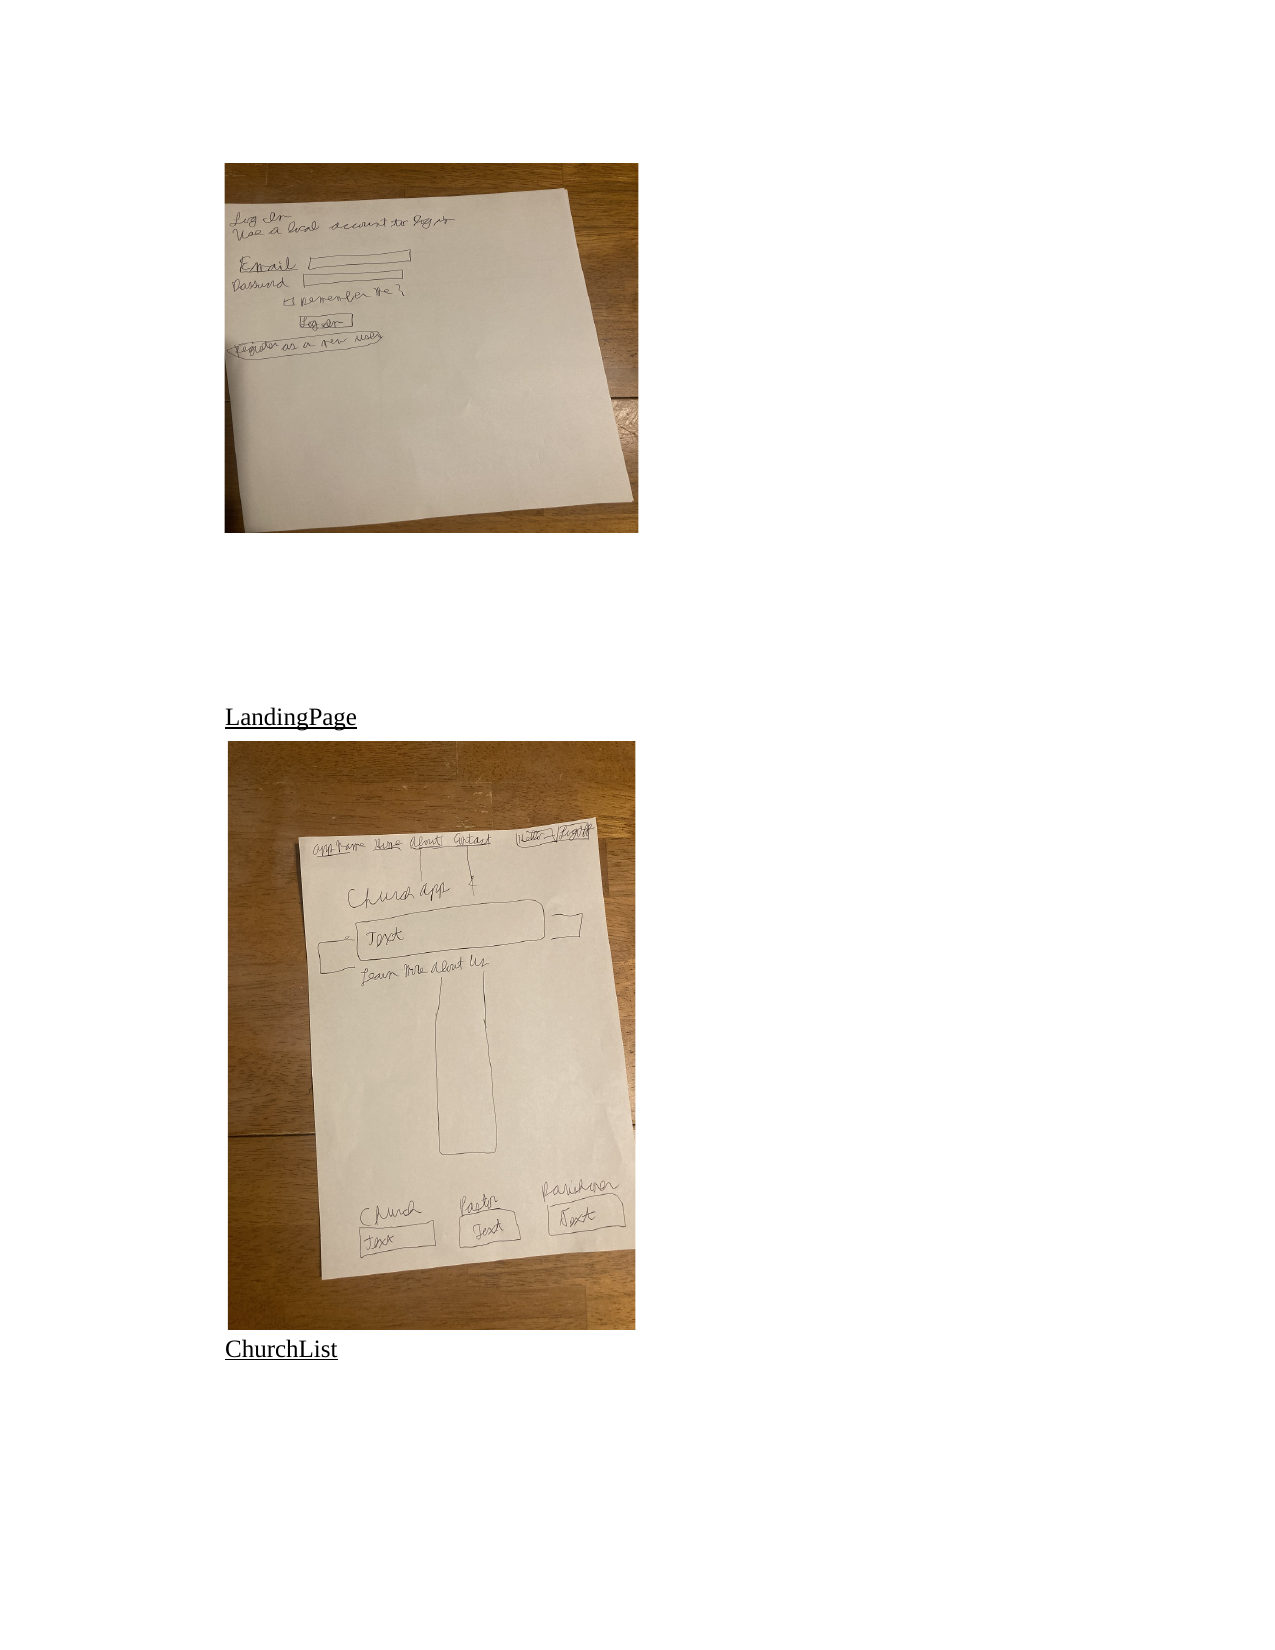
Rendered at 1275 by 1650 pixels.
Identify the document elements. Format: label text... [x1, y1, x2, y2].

text ChurchList [150, 1259, 1125, 1362]
picture [227, 741, 636, 1330]
picture [224, 163, 639, 533]
text LandingPage [150, 702, 1125, 731]
